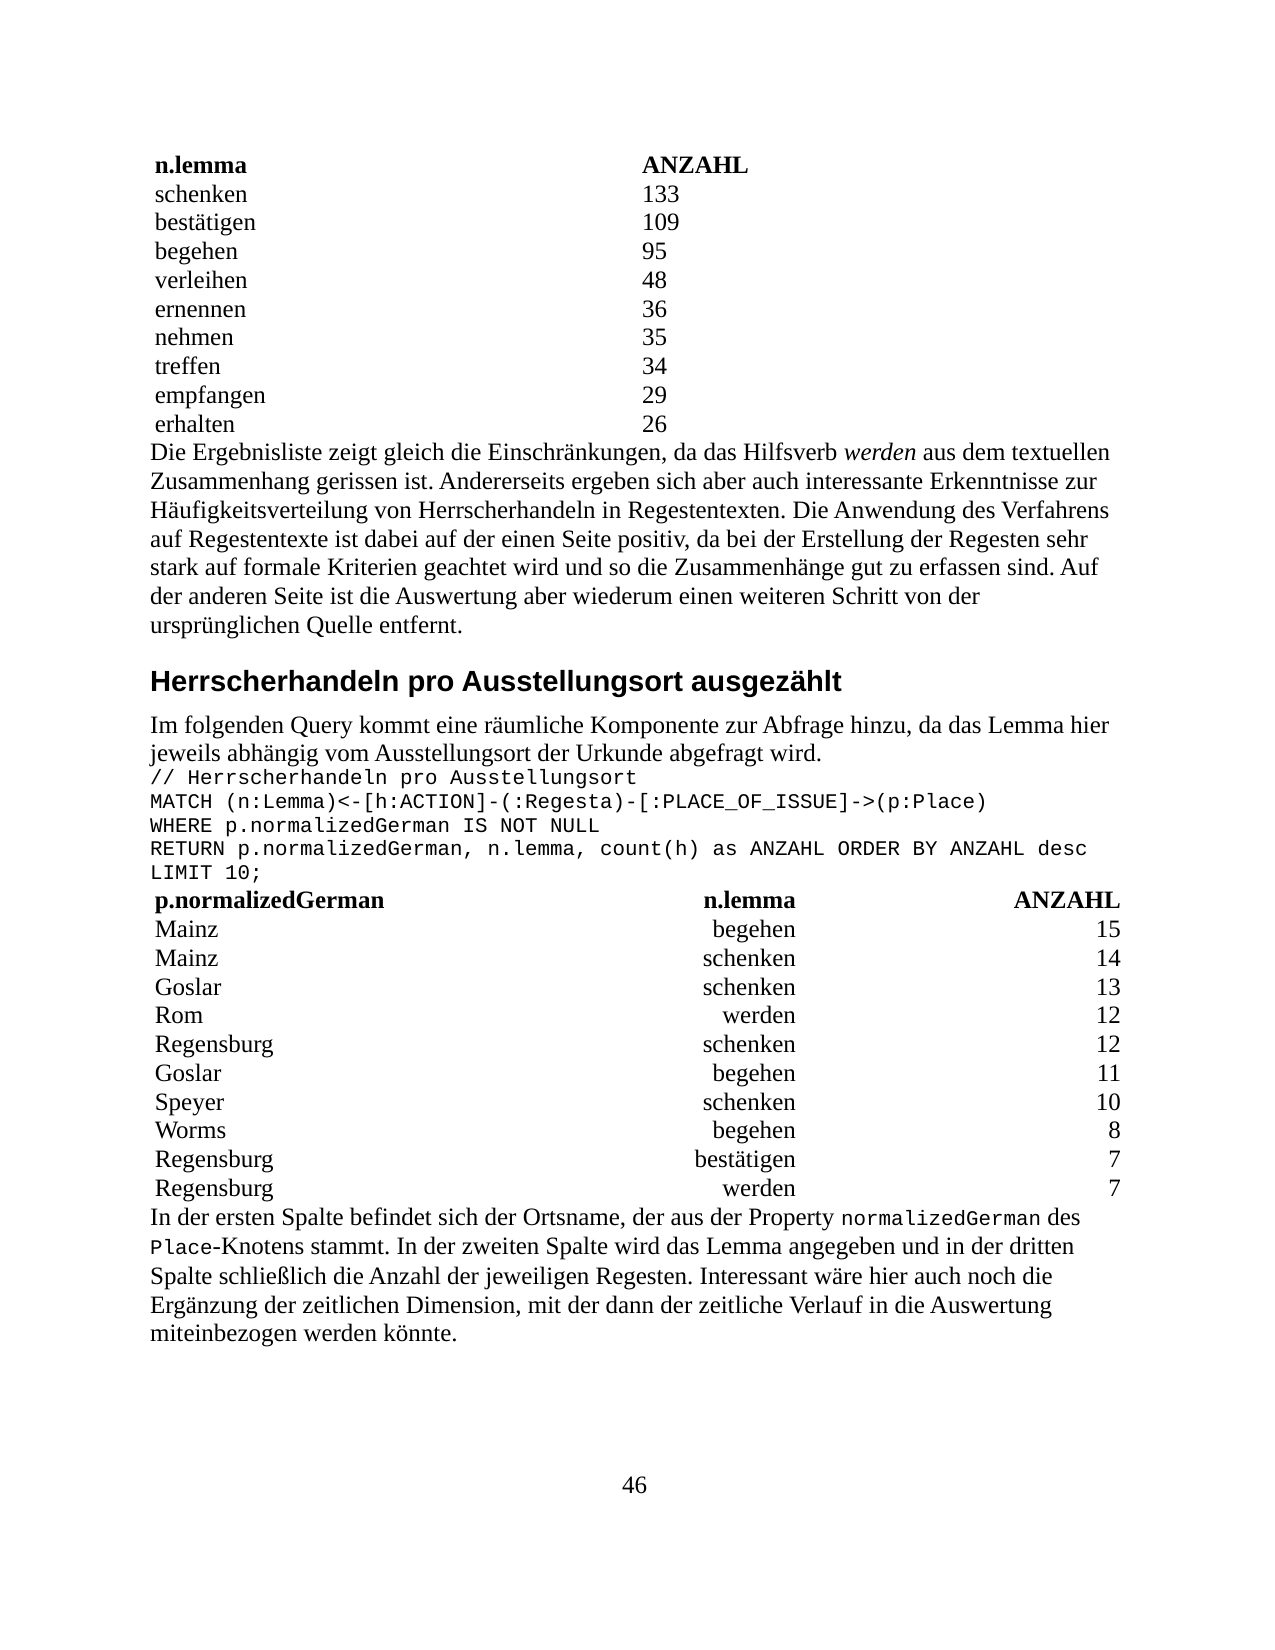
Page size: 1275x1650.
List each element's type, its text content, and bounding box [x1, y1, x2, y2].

table_cell begehen [475, 1116, 800, 1144]
table_cell 48 [638, 265, 1125, 294]
table_cell begehen [475, 1058, 800, 1087]
table_header ANZAHL [800, 886, 1125, 914]
table_cell Mainz [150, 914, 475, 943]
table_cell schenken [475, 943, 800, 972]
table_cell 133 [638, 179, 1125, 207]
table_header n.lemma [475, 886, 800, 914]
text WHERE p.normalizedGerman IS NOT NULL [150, 814, 1125, 838]
table_cell 11 [800, 1058, 1125, 1087]
text // Herrscherhandeln pro Ausstellungsort [150, 767, 1125, 791]
table_cell 109 [638, 208, 1125, 236]
table_cell Worms [150, 1116, 475, 1144]
text Im folgenden Query kommt eine räumliche Komponente zur Abfrage hinzu, da das Lemma hier jeweils abhängig vom Ausstellungsort der Urkunde abgefragt wird. [150, 710, 1125, 767]
table_cell Mainz [150, 943, 475, 972]
table_cell erhalten [150, 409, 637, 437]
table_header n.lemma [150, 150, 637, 179]
table_cell nehmen [150, 323, 637, 351]
table_cell bestätigen [475, 1144, 800, 1173]
table_cell 10 [800, 1087, 1125, 1116]
table_cell 29 [638, 380, 1125, 409]
table_cell begehen [475, 914, 800, 943]
table_cell 36 [638, 294, 1125, 322]
table_cell schenken [475, 1087, 800, 1116]
table_cell 7 [800, 1173, 1125, 1202]
table_header ANZAHL [638, 150, 1125, 179]
table_cell Regensburg [150, 1173, 475, 1202]
table_cell schenken [475, 1029, 800, 1058]
table_cell 12 [800, 1029, 1125, 1058]
table_cell 35 [638, 323, 1125, 351]
table_cell begehen [150, 236, 637, 265]
table_cell 34 [638, 351, 1125, 380]
table_cell werden [475, 1001, 800, 1029]
table_cell empfangen [150, 380, 637, 409]
table_cell 95 [638, 236, 1125, 265]
table_cell 8 [800, 1116, 1125, 1144]
text In der ersten Spalte befindet sich der Ortsname, der aus der Property normalizedGerman des Place-Knotens stammt. In der zweiten Spalte wird das Lemma angegeben und in der dritten Spalte schließlich die Anzahl der jeweiligen Regesten. Interessant wäre hier auch noch die Ergänzung der zeitlichen Dimension, mit der dann der zeitliche Verlauf in die Auswertung miteinbezogen werden könnte. [150, 1202, 1125, 1347]
table_cell verleihen [150, 265, 637, 294]
table_cell 7 [800, 1144, 1125, 1173]
table_cell 12 [800, 1001, 1125, 1029]
table_cell schenken [150, 179, 637, 207]
table_cell Regensburg [150, 1144, 475, 1173]
table_cell Speyer [150, 1087, 475, 1116]
table_cell 14 [800, 943, 1125, 972]
table_cell 13 [800, 972, 1125, 1001]
text Die Ergebnisliste zeigt gleich die Einschränkungen, da das Hilfsverb werden aus dem textuellen Zusammenhang gerissen ist. Andererseits ergeben sich aber auch interessante Erkenntnisse zur Häufigkeitsverteilung von Herrscherhandeln in Regestentexten. Die Anwendung des Verfahrens auf Regestentexte ist dabei auf der einen Seite positiv, da bei der Erstellung der Regesten sehr stark auf formale Kriterien geachtet wird und so die Zusammenhänge gut zu erfassen sind. Auf der anderen Seite ist die Auswertung aber wiederum einen weiteren Schritt von der ursprünglichen Quelle entfernt. [150, 437, 1125, 639]
table_cell schenken [475, 972, 800, 1001]
table_cell Goslar [150, 1058, 475, 1087]
table_cell 26 [638, 409, 1125, 437]
table_cell werden [475, 1173, 800, 1202]
text RETURN p.normalizedGerman, n.lemma, count(h) as ANZAHL ORDER BY ANZAHL desc LIMIT 10; [150, 838, 1125, 886]
subtitle Herrscherhandeln pro Ausstellungsort ausgezählt [150, 664, 1125, 697]
table_cell 15 [800, 914, 1125, 943]
table_cell Regensburg [150, 1029, 475, 1058]
table_cell ernennen [150, 294, 637, 322]
table_cell Rom [150, 1001, 475, 1029]
table_cell Goslar [150, 972, 475, 1001]
table_header p.normalizedGerman [150, 886, 475, 914]
table_cell bestätigen [150, 208, 637, 236]
table_cell treffen [150, 351, 637, 380]
text MATCH (n:Lemma)<-[h:ACTION]-(:Regesta)-[:PLACE_OF_ISSUE]->(p:Place) [150, 791, 1125, 814]
